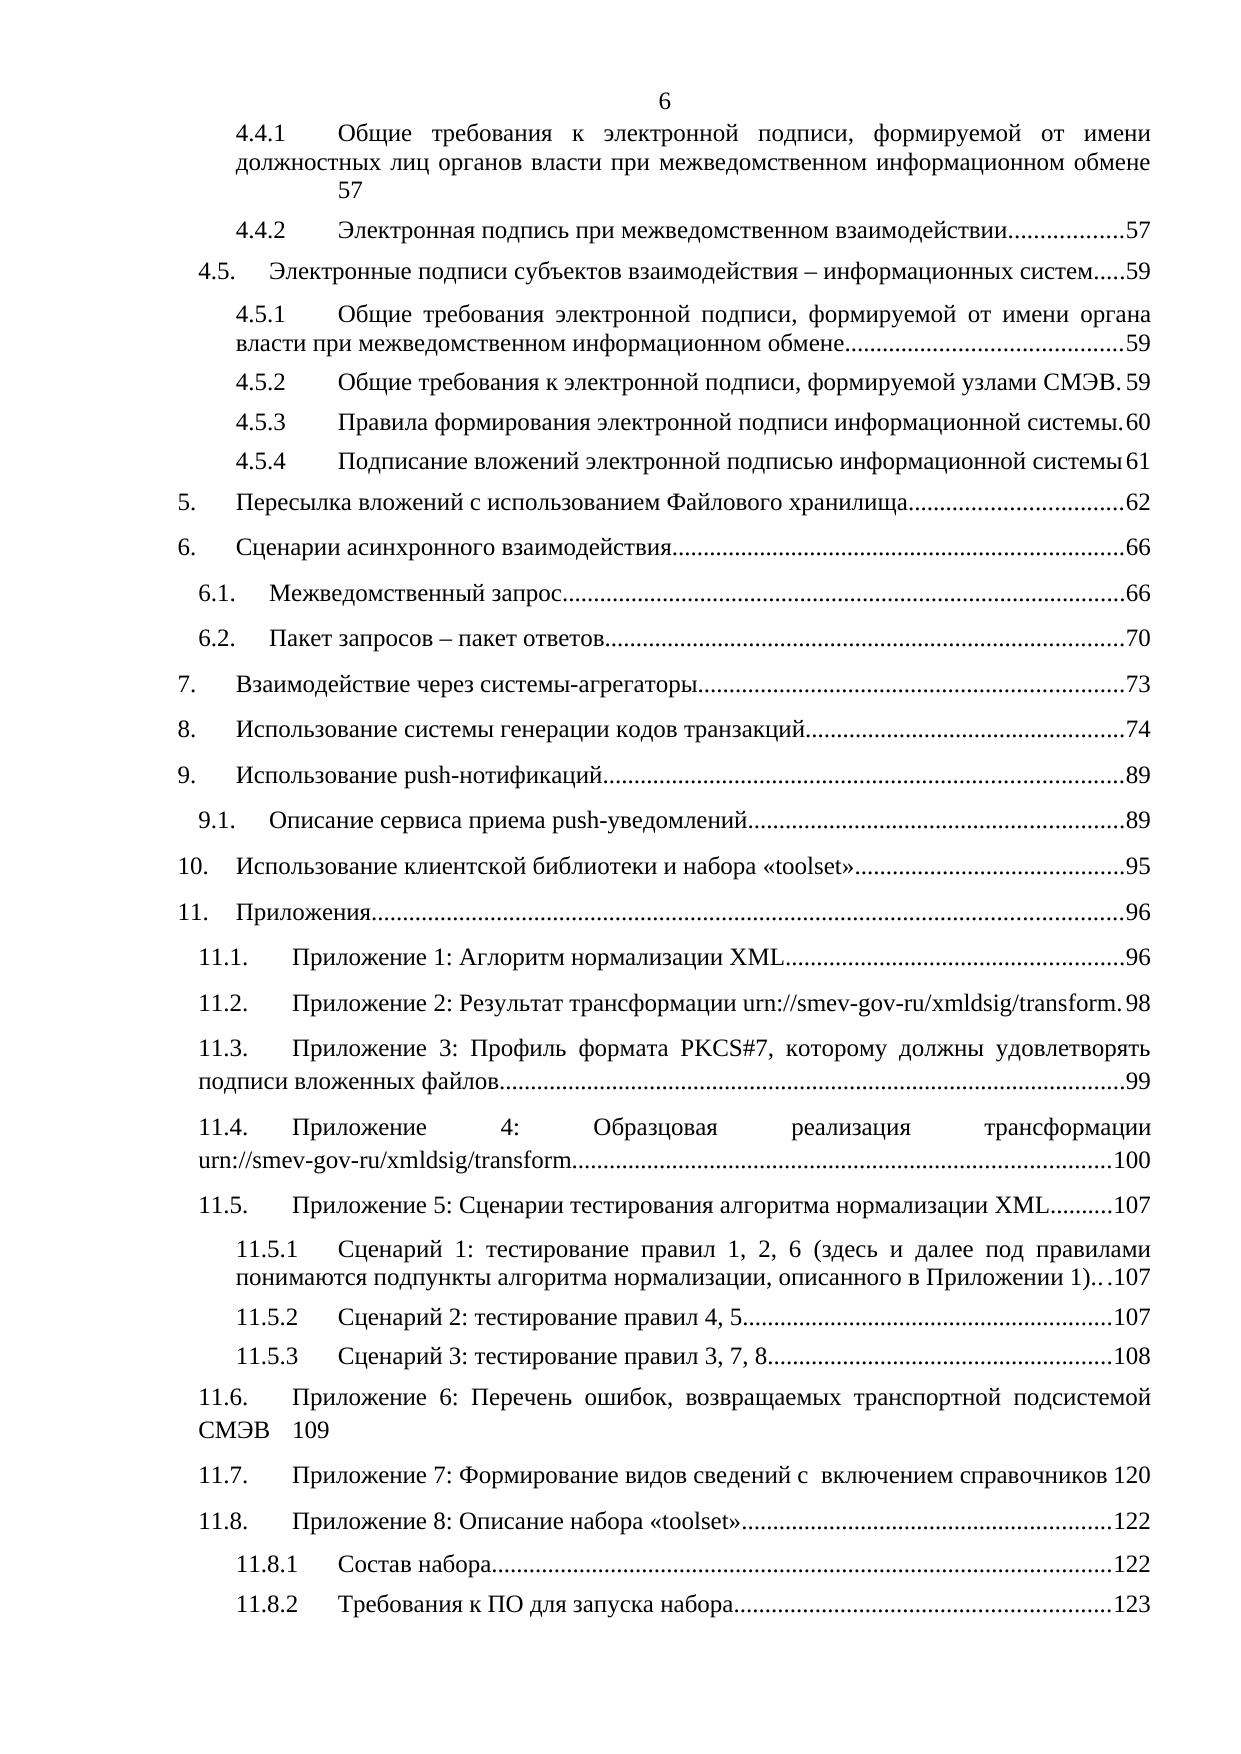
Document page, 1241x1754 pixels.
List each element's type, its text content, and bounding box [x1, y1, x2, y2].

text 11.8. Приложение 8: Описание набора «toolset» 122 [198, 1506, 1152, 1535]
text 9.1. Описание сервиса приема push-уведомлений 89 [198, 806, 1152, 834]
text 4.5.4 Подписание вложений электронной подписью информационной системы 61 [236, 446, 1152, 474]
text 5. Пересылка вложений с использованием Файлового хранилища 62 [177, 487, 1152, 516]
text 11. Приложения 96 [177, 897, 1152, 925]
text 9. Использование push-нотификаций 89 [177, 760, 1152, 789]
text 11.4. Приложение 4: Образцовая реализация трансформации urn://smev-gov-ru/xmldsig/transform 100 [198, 1112, 1152, 1173]
text 7. Взаимодействие через системы-агрегаторы 73 [177, 669, 1152, 698]
text 4.5. Электронные подписи субъектов взаимодействия – информационных систем 59 [198, 256, 1152, 285]
text 11.2. Приложение 2: Результат трансформации urn://smev-gov-ru/xmldsig/transform 98 [198, 988, 1152, 1016]
text 6. Сценарии асинхронного взаимодействия 66 [177, 532, 1152, 561]
text 4.5.3 Правила формирования электронной подписи информационной системы 60 [236, 407, 1152, 435]
text 11.8.2 Требования к ПО для запуска набора 123 [236, 1589, 1152, 1617]
text 4.5.2 Общие требования к электронной подписи, формируемой узлами СМЭВ 59 [236, 367, 1152, 396]
text 4.5.1 Общие требования электронной подписи, формируемой от имени органа власти при межведомственном информационном обмене 59 [236, 299, 1152, 357]
text 11.5.1 Сценарий 1: тестирование правил 1, 2, 6 (здесь и далее под правилами понимаются подпункты алгоритма нормализации, описанного в Приложении 1). 107 [236, 1234, 1152, 1291]
text 6.2. Пакет запросов – пакет ответов 70 [198, 623, 1152, 652]
text 11.1. Приложение 1: Аглоритм нормализации XML 96 [198, 942, 1152, 971]
text 11.5.3 Сценарий 3: тестирование правил 3, 7, 8 108 [236, 1341, 1152, 1369]
text 6.1. Межведомственный запрос 66 [198, 578, 1152, 607]
text 8. Использование системы генерации кодов транзакций 74 [177, 714, 1152, 743]
text 11.7. Приложение 7: Формирование видов сведений с включением справочников 120 [198, 1461, 1152, 1489]
text 11.5.2 Сценарий 2: тестирование правил 4, 5 107 [236, 1302, 1152, 1330]
text 10. Использование клиентской библиотеки и набора «toolset» 95 [177, 851, 1152, 880]
text 11.6. Приложение 6: Перечень ошибок, возвращаемых транспортной подсистемой СМЭВ 109 [198, 1382, 1152, 1444]
text 4.4.2 Электронная подпись при межведомственном взаимодействии 57 [236, 215, 1152, 243]
text 11.8.1 Состав набора 122 [236, 1549, 1152, 1578]
text 11.5. Приложение 5: Сценарии тестирования алгоритма нормализации XML 107 [198, 1190, 1152, 1219]
text 4.4.1 Общие требования к электронной подписи, формируемой от имени должностных лиц органов власти при межведомственном информационном обмене 57 [236, 118, 1152, 204]
text 11.3. Приложение 3: Профиль формата PKCS#7, которому должны удовлетворять подписи вложенных файлов 99 [198, 1033, 1152, 1095]
